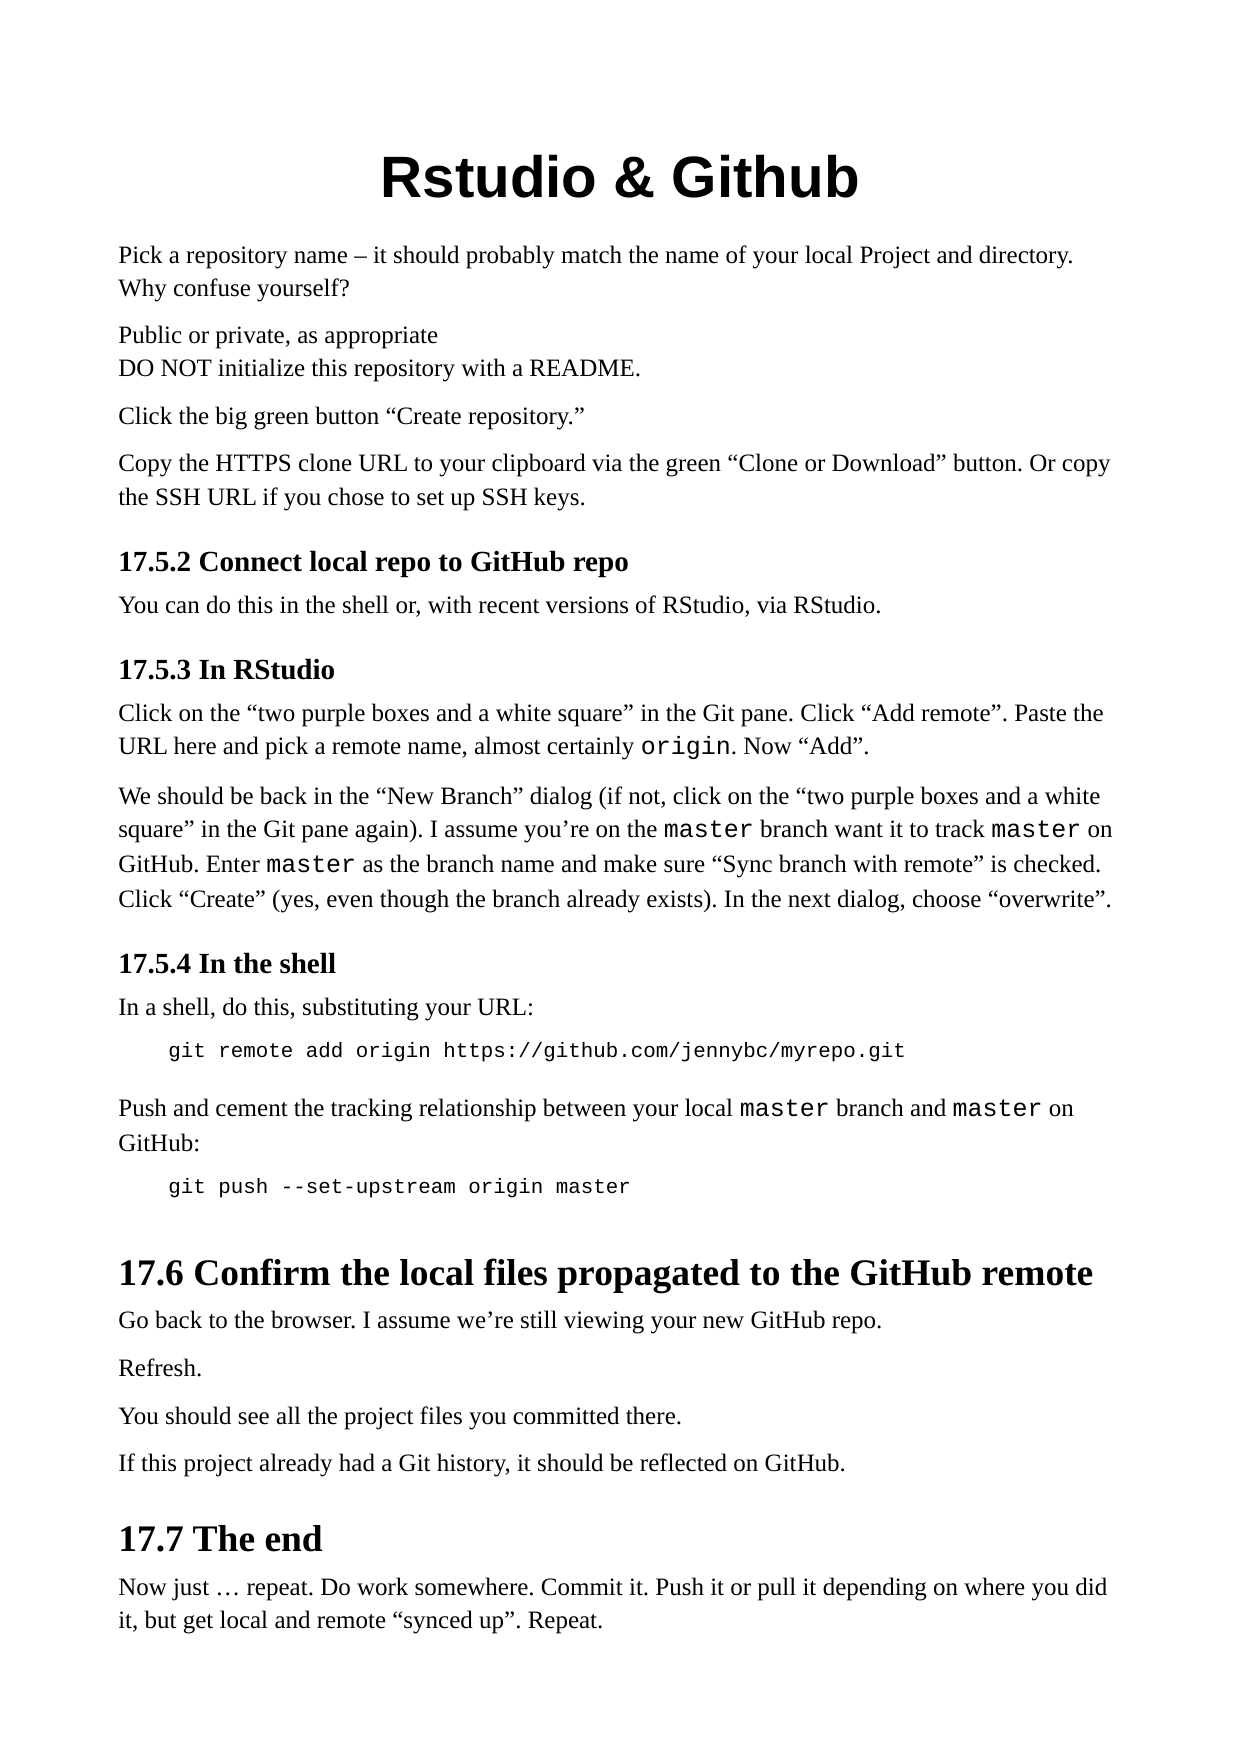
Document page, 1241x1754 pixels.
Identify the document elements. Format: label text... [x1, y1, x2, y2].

subtitle 17.5.4 In the shell [118, 946, 1122, 980]
text Copy the HTTPS clone URL to your clipboard via the green “Clone or Download” button. Or copy the SSH URL if you chose to set up SSH keys. [118, 448, 1122, 510]
subtitle 17.7 The end [118, 1517, 1122, 1560]
subtitle 17.5.3 In RStudio [118, 652, 1122, 686]
text Go back to the browser. I assume we’re still viewing your new GitHub repo. [118, 1306, 1122, 1334]
text Pick a repository name – it should probably match the name of your local Project and directory. Why confuse yourself? [118, 240, 1122, 301]
text Public or private, as appropriate DO NOT initialize this repository with a README. [118, 320, 1122, 382]
subtitle 17.6 Confirm the local files propagated to the GitHub remote [118, 1250, 1122, 1293]
text Click the big green button “Create repository.” [118, 401, 1122, 430]
text Push and cement the tracking relationship between your local master branch and master on GitHub: [118, 1093, 1122, 1157]
subtitle 17.5.2 Connect local repo to GitHub repo [118, 544, 1122, 577]
text You can do this in the shell or, with recent versions of RStudio, via RStudio. [118, 590, 1122, 618]
text If this project already had a Git history, it should be reflected on GitHub. [118, 1448, 1122, 1477]
text You should see all the project files you committed there. [118, 1401, 1122, 1429]
text We should be back in the “New Branch” dialog (if not, click on the “two purple boxes and a white square” in the Git pane again). I assume you’re on the master branch want it to track master on GitHub. Enter master as the branch name and make sure “Sync branch with remote” is checked. Click “Create” (yes, even though the branch already exists). In the next dialog, choose “overwrite”. [118, 781, 1122, 913]
text git push --set-upstream origin master [118, 1176, 1122, 1199]
text Click on the “two purple boxes and a white square” in the Git pane. Click “Add remote”. Paste the URL here and pick a remote name, almost certainly origin. Now “Add”. [118, 698, 1122, 762]
text Refresh. [118, 1353, 1122, 1382]
text In a shell, do this, substituting your URL: [118, 992, 1122, 1021]
text Now just … repeat. Do work somewhere. Commit it. Push it or pull it depending on where you did it, but get local and remote “synced up”. Repeat. [118, 1572, 1122, 1634]
text git remote add origin https://github.com/jennybc/myrepo.git [118, 1040, 1122, 1064]
